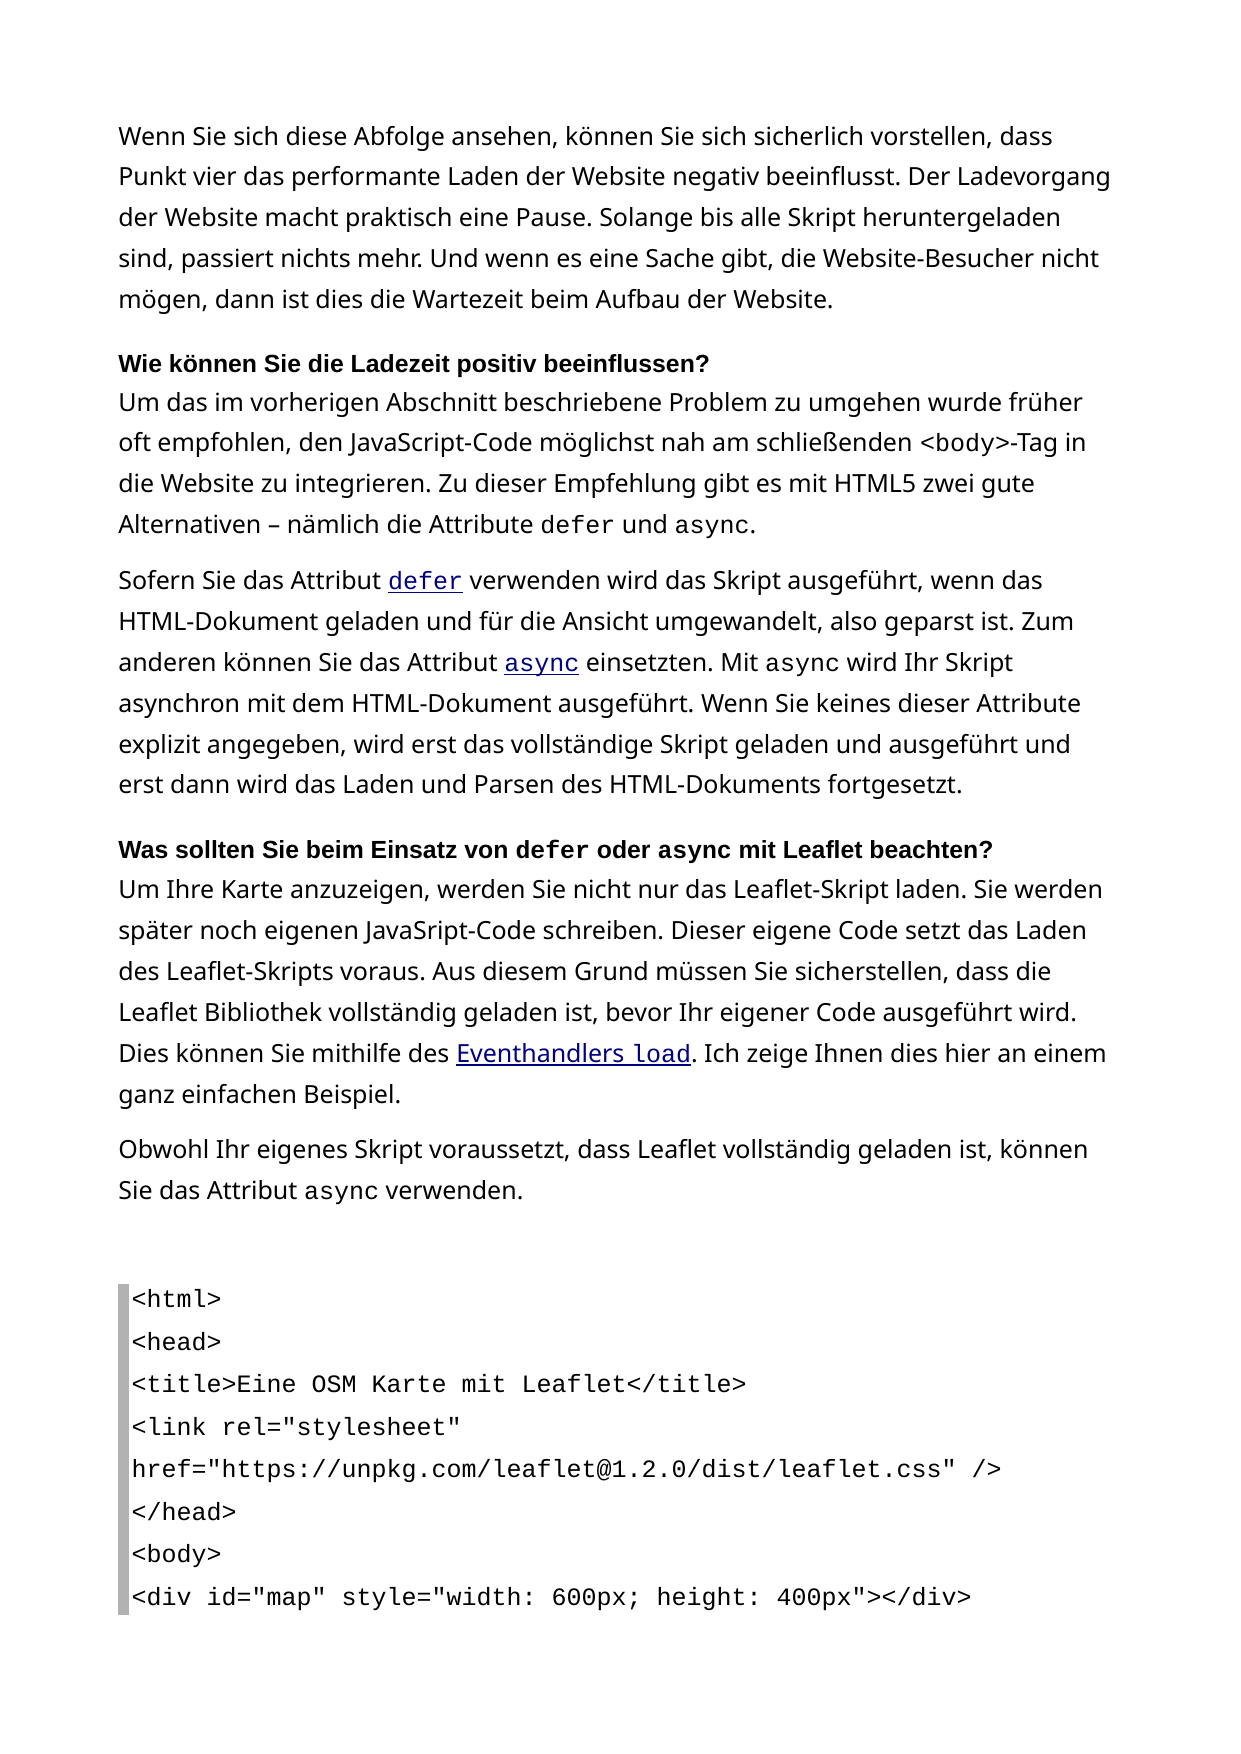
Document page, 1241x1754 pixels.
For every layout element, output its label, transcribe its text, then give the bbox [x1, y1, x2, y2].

text <title>Eine OSM Karte mit Leaflet</title> [129, 1369, 1122, 1400]
text Wenn Sie sich diese Abfolge ansehen, können Sie sich sicherlich vorstellen, dass Punkt vier das performante Laden der Website negativ beeinflusst. Der Ladevorgang der Website macht praktisch eine Pause. Solange bis alle Skript heruntergeladen sind, passiert nichts mehr. Und wenn es eine Sache gibt, die Website-Besucher nicht mögen, dann ist dies die Wartezeit beim Aufbau der Website. [118, 118, 1122, 316]
text <html> [129, 1284, 1122, 1315]
text <div id="map" style="width: 600px; height: 400px"></div> [129, 1581, 1122, 1615]
text <link rel="stylesheet" href="https://unpkg.com/leaflet@1.2.0/dist/leaflet.css" /> [129, 1411, 1122, 1485]
text Sofern Sie das Attribut defer verwenden wird das Skript ausgeführt, wenn das HTML-Dokument geladen und für die Ansicht umgewandelt, also geparst ist. Zum anderen können Sie das Attribut async einsetzten. Mit async wird Ihr Skript asynchron mit dem HTML-Dokument ausgeführt. Wenn Sie keines dieser Attribute explizit angegeben, wird erst das vollständige Skript geladen und ausgeführt und erst dann wird das Laden und Parsen des HTML-Dokuments fortgesetzt. [118, 562, 1122, 801]
subtitle Wie können Sie die Ladezeit positiv beeinflussen? [118, 349, 1122, 378]
subtitle Was sollten Sie beim Einsatz von defer oder async mit Leaflet beachten? [118, 835, 1122, 866]
text Obwohl Ihr eigenes Skript voraussetzt, dass Leaflet vollständig geladen ist, können Sie das Attribut async verwenden. [118, 1132, 1122, 1207]
text Um Ihre Karte anzuzeigen, werden Sie nicht nur das Leaflet-Skript laden. Sie werden später noch eigenen JavaSript-Code schreiben. Dieser eigene Code setzt das Laden des Leaflet-Skripts voraus. Aus diesem Grund müssen Sie sicherstellen, dass die Leaflet Bibliothek vollständig geladen ist, bevor Ihr eigener Code ausgeführt wird. Dies können Sie mithilfe des Eventhandlers load. Ich zeige Ihnen dies hier an einem ganz einfachen Beispiel. [118, 872, 1122, 1111]
text Um das im vorherigen Abschnitt beschriebene Problem zu umgehen wurde früher oft empfohlen, den JavaScript-Code möglichst nah am schließenden <body>-Tag in die Website zu integrieren. Zu dieser Empfehlung gibt es mit HTML5 zwei gute Alternativen – nämlich die Attribute defer und async. [118, 384, 1122, 541]
text <head> [129, 1326, 1122, 1357]
text </head> [129, 1496, 1122, 1527]
text <body> [129, 1539, 1122, 1570]
